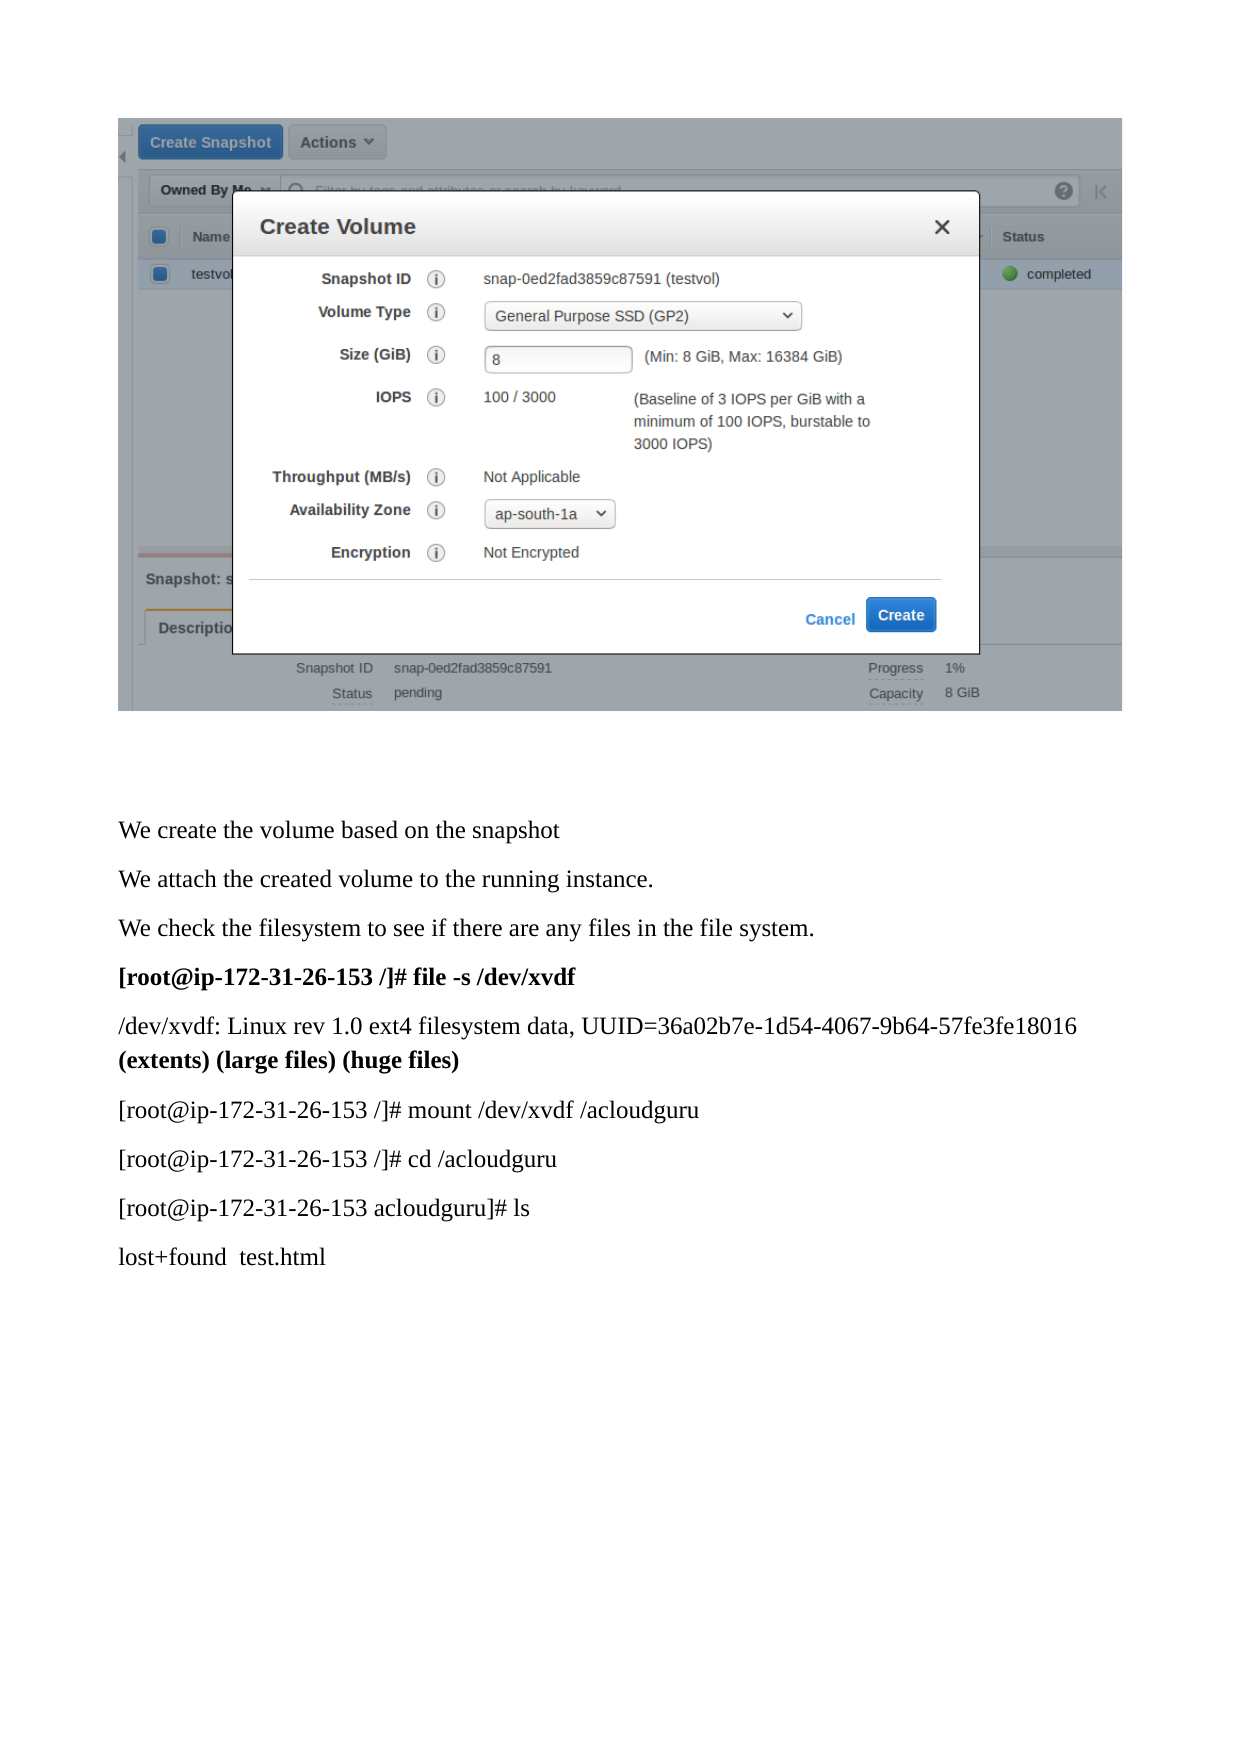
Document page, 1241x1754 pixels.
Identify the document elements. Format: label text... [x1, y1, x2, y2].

text We create the volume based on the snapshot [118, 815, 1122, 844]
text [root@ip-172-31-26-153 /]# file -s /dev/xvdf [118, 962, 1122, 991]
picture [118, 118, 1123, 711]
text [root@ip-172-31-26-153 acloudguru]# ls [118, 1193, 1122, 1222]
text [root@ip-172-31-26-153 /]# cd /acloudguru [118, 1144, 1122, 1172]
text We attach the created volume to the running instance. [118, 864, 1122, 893]
text [root@ip-172-31-26-153 /]# mount /dev/xvdf /acloudguru [118, 1095, 1122, 1123]
text lost+found test.html [118, 1242, 1122, 1271]
text We check the filesystem to see if there are any files in the file system. [118, 913, 1122, 942]
text /dev/xvdf: Linux rev 1.0 ext4 filesystem data, UUID=36a02b7e-1d54-4067-9b64-57fe3fe18016 (extents) (large files) (huge files) [118, 1011, 1122, 1074]
